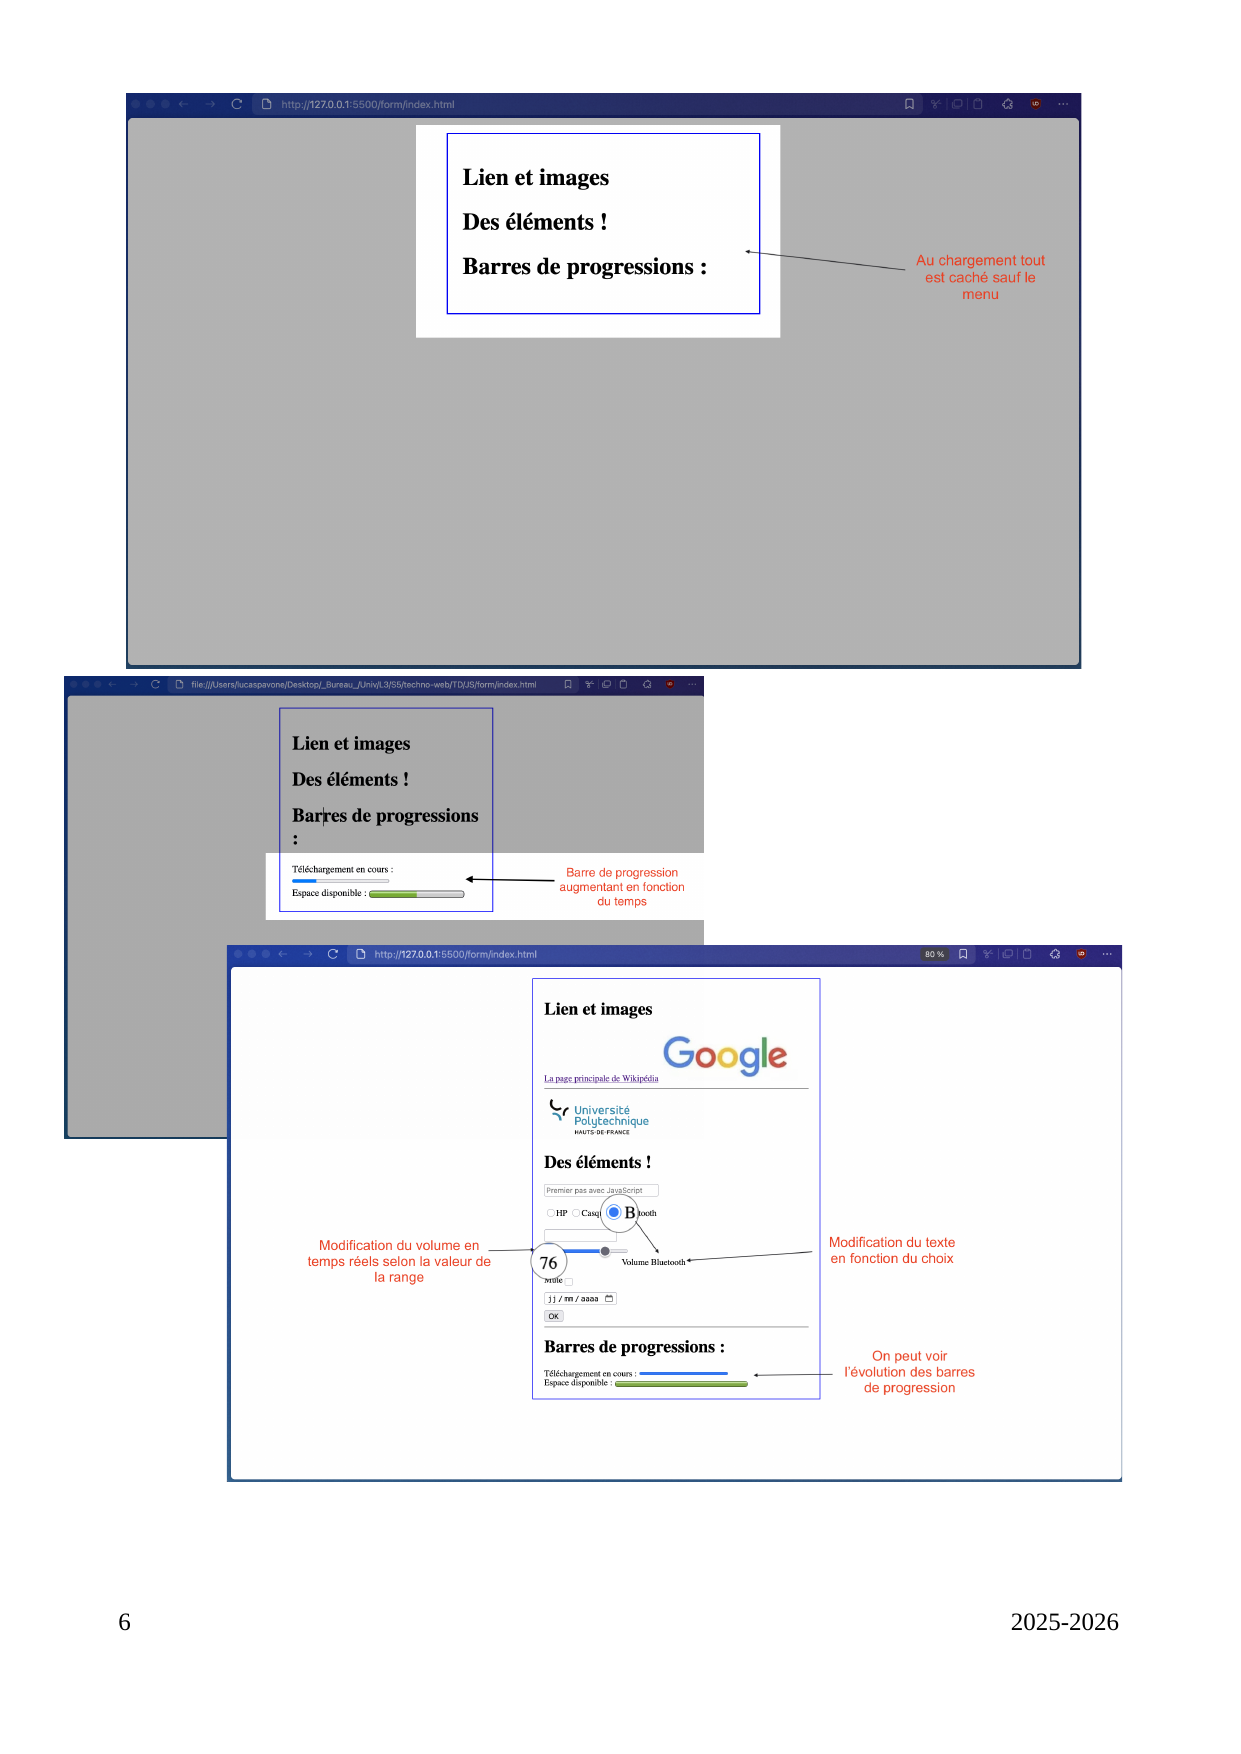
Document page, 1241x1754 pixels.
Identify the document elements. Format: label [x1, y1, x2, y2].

picture [126, 93, 1082, 669]
picture [64, 676, 1123, 1482]
